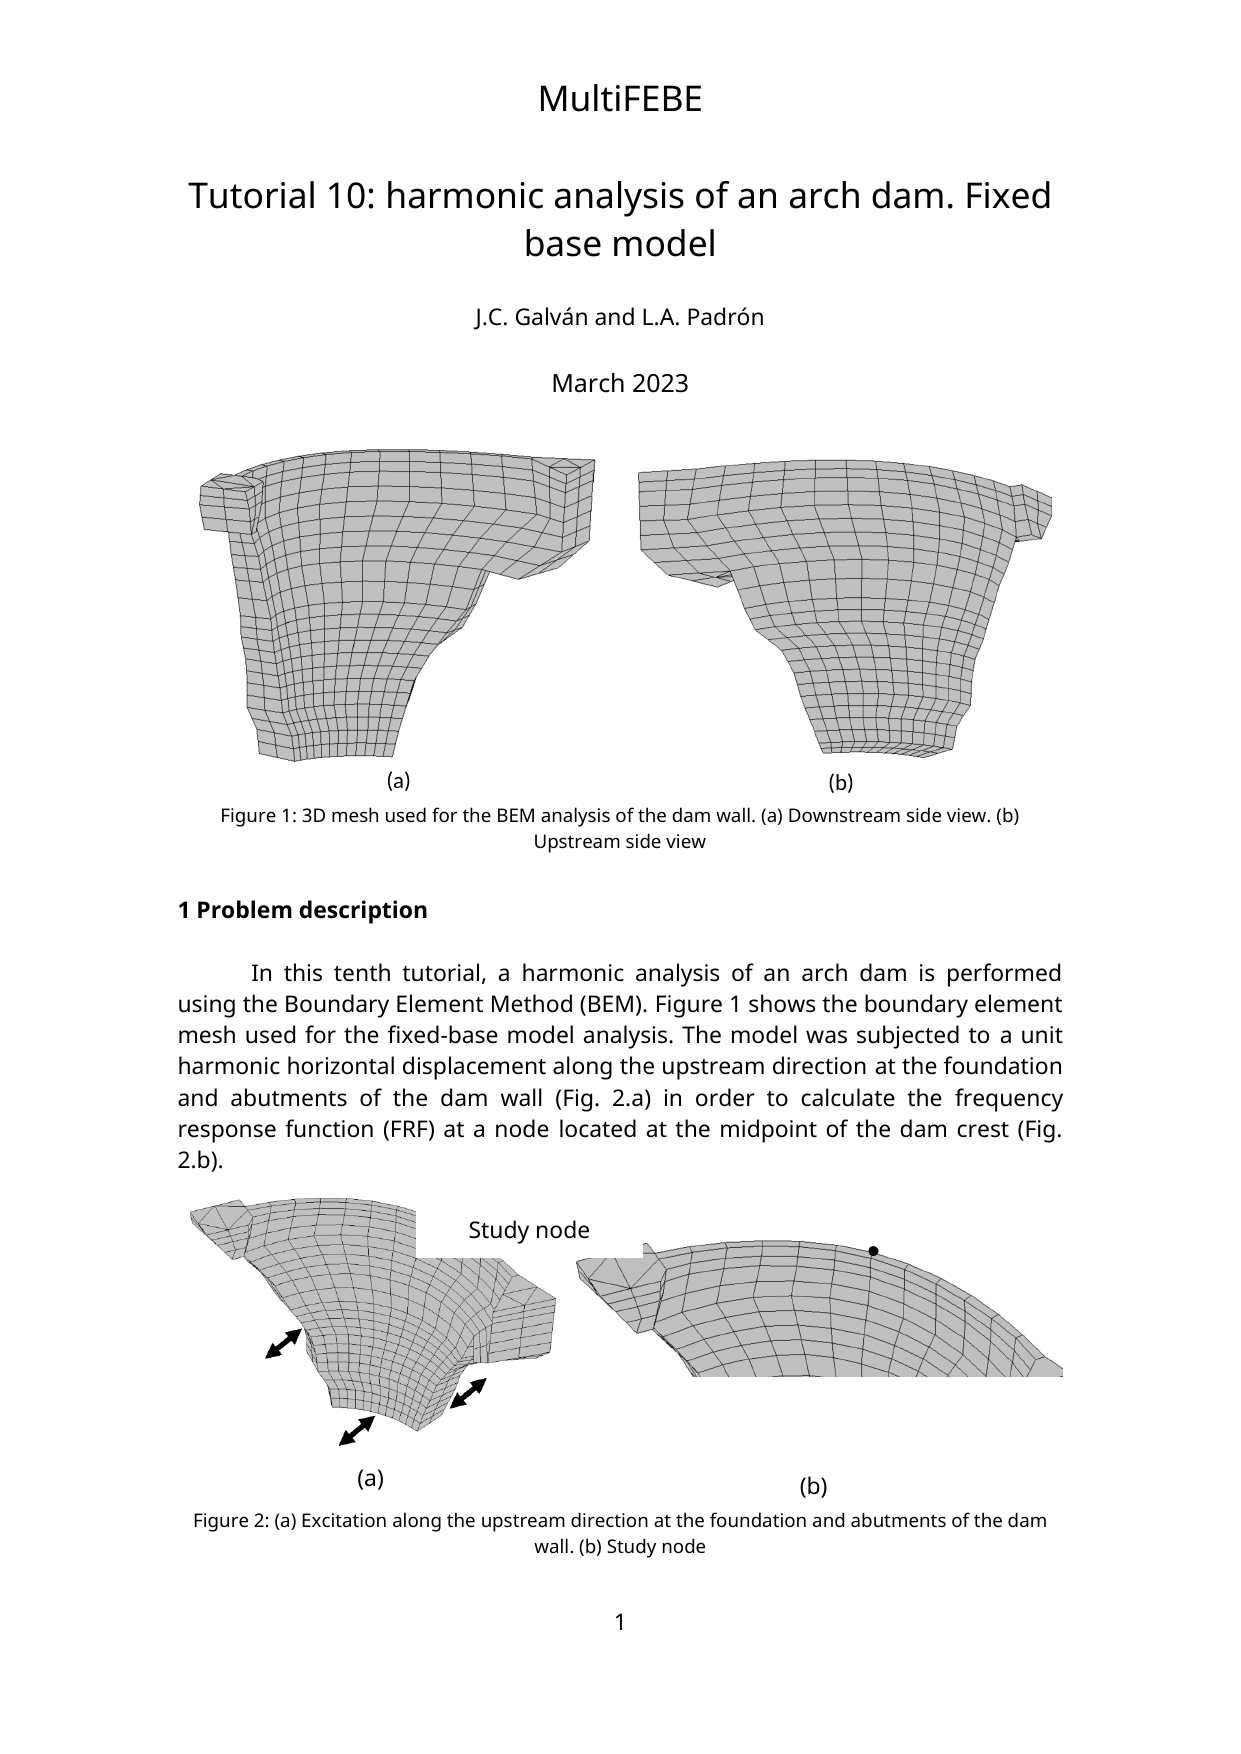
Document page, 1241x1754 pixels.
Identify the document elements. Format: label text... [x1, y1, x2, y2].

text Tutorial 10: harmonic analysis of an arch dam. Fixed base model [177, 170, 1063, 267]
table_header (a) [177, 1175, 564, 1501]
text 1 Problem description [177, 894, 1063, 925]
text MultiFEBE [177, 74, 1063, 122]
table_header (b) [416, 1175, 1063, 1501]
table_cell Figure 1: 3D mesh used for the BEM analysis of the dam wall. (a) Downstream side view. (b) Upstream side view [177, 796, 1062, 866]
table_cell Figure 2: (a) Excitation along the upstream direction at the foundation and abutments of the dam wall. (b) Study node [177, 1501, 1063, 1571]
text In this tenth tutorial, a harmonic analysis of an arch dam is performed using the Boundary Element Method (BEM). Figure 1 shows the boundary element mesh used for the fixed-base model analysis. The model was subjected to a unit harmonic horizontal displacement along the upstream direction at the foundation and abutments of the dam wall (Fig. 2.a) in order to calculate the frequency response function (FRF) at a node located at the midpoint of the dam crest (Fig. 2.b). [177, 956, 1063, 1175]
table_header (a) [177, 428, 619, 796]
table_header (b) [620, 428, 1062, 796]
text J.C. Galván and L.A. Padrón [177, 301, 1063, 332]
text March 2023 [177, 366, 1063, 400]
